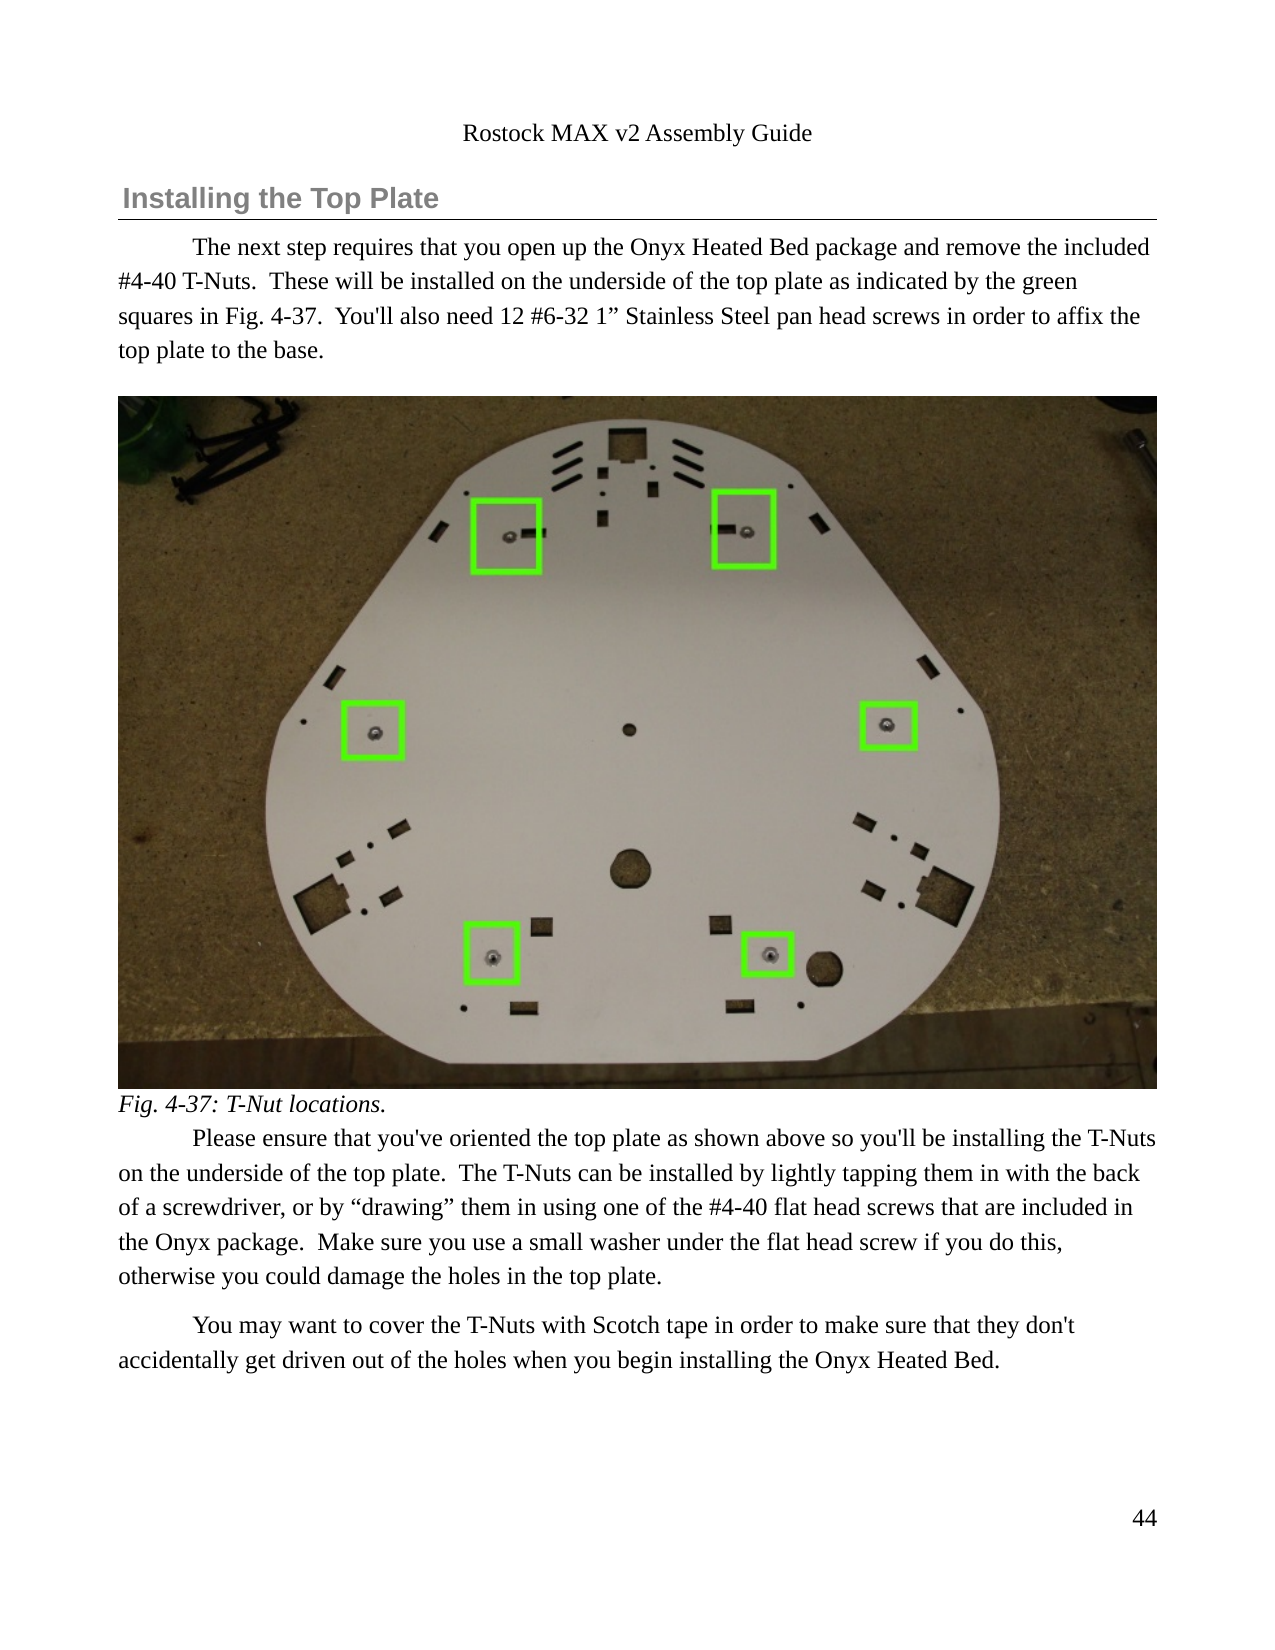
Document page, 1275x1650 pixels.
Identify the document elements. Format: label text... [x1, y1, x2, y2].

text Fig. 4-37: T-Nut locations. [118, 1089, 1157, 1117]
subtitle Installing the Top Plate [118, 177, 1157, 219]
text You may want to cover the T-Nuts with Scotch tape in order to make sure that they don't accidentally get driven out of the holes when you begin installing the Onyx Heated Bed. [118, 1310, 1157, 1373]
picture [118, 396, 1157, 1089]
text The next step requires that you open up the Onyx Heated Bed package and remove the included #4-40 T-Nuts. These will be installed on the underside of the top plate as indicated by the green squares in Fig. 4-37. You'll also need 12 #6-32 1” Stainless Steel pan head screws in order to affix the top plate to the base. [118, 232, 1157, 364]
text Please ensure that you've oriented the top plate as shown above so you'll be installing the T-Nuts on the underside of the top plate. The T-Nuts can be installed by lightly tapping them in with the back of a screwdriver, or by “drawing” them in using one of the #4-40 flat head screws that are included in the Onyx package. Make sure you use a small washer under the flat head screw if you do this, otherwise you could damage the holes in the top plate. [118, 1117, 1157, 1290]
text [118, 384, 1157, 396]
